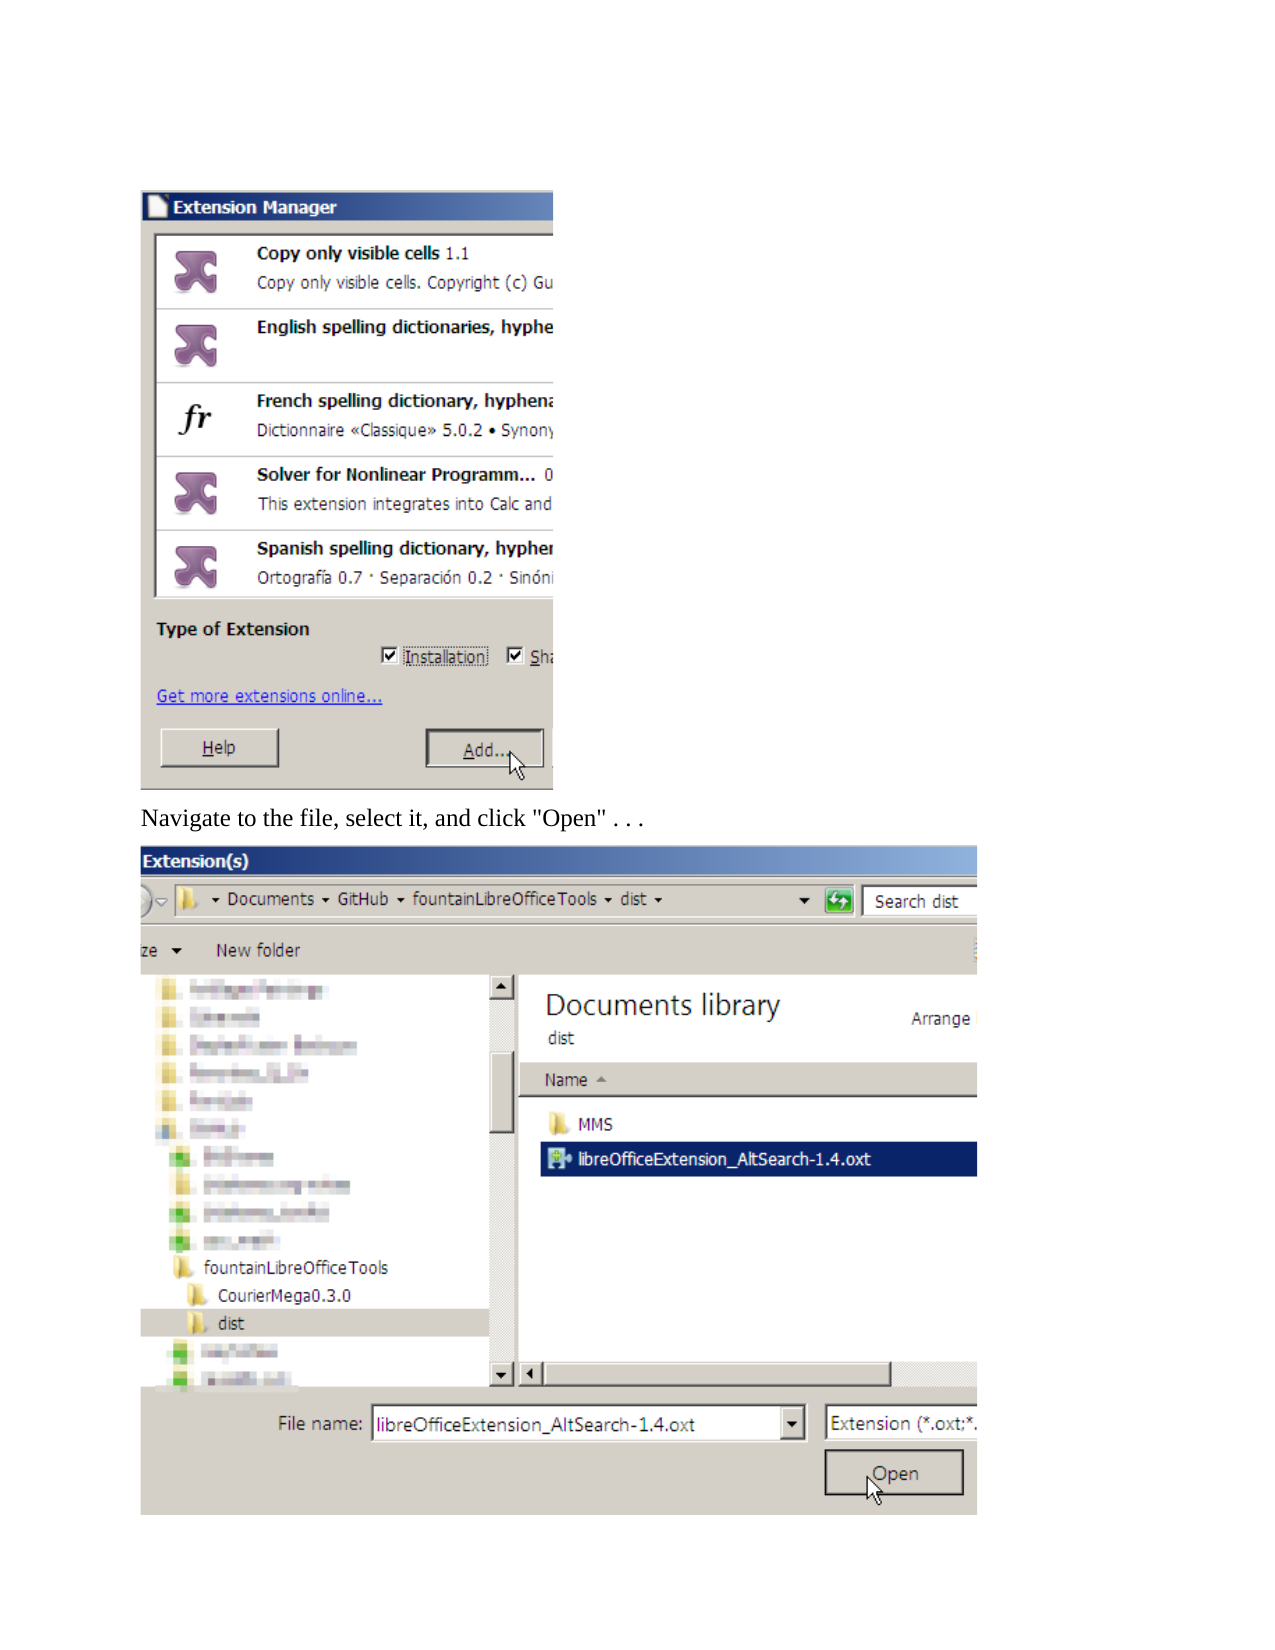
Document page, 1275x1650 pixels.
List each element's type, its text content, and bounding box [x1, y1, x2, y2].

picture [140, 845, 978, 1515]
text Navigate to the file, select it, and click "Open" . . . [118, 803, 1157, 831]
picture [140, 190, 554, 790]
